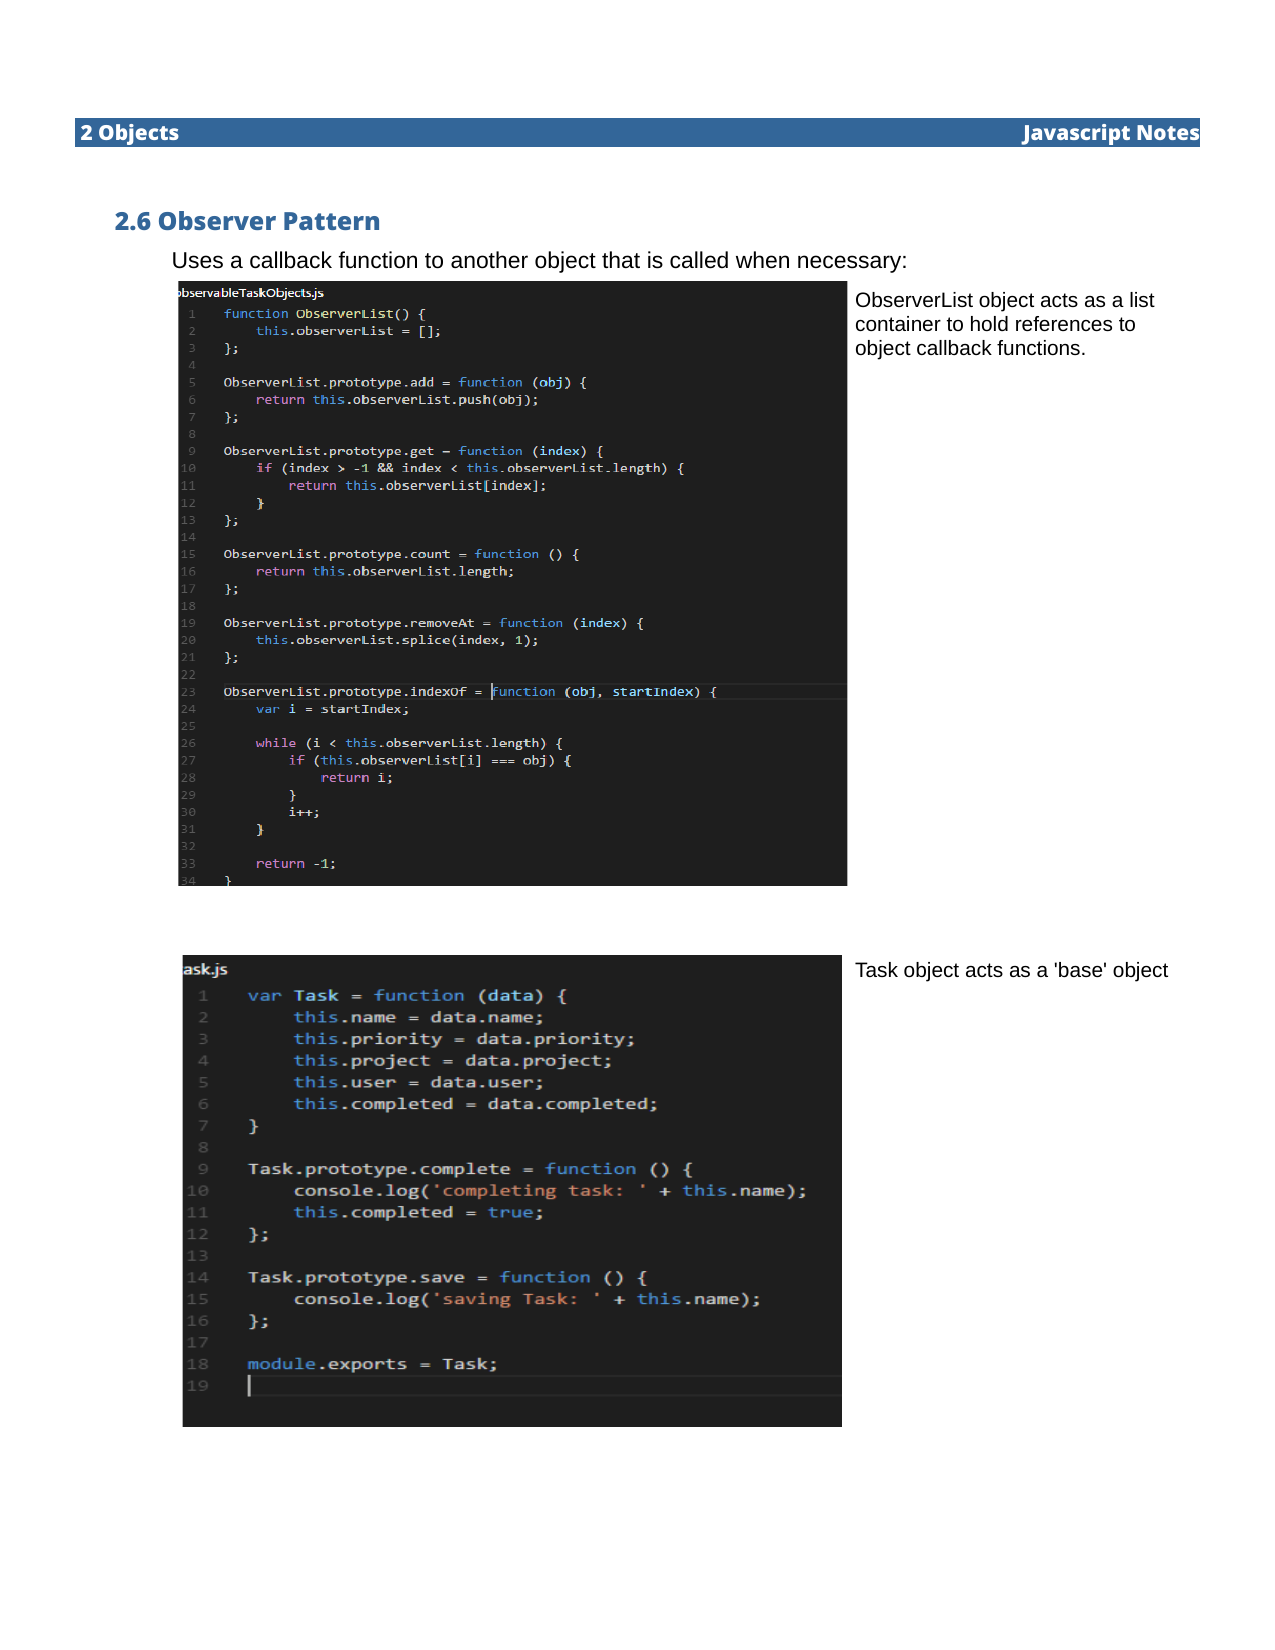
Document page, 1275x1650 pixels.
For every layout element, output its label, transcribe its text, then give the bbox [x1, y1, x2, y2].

text Uses a callback function to another object that is called when necessary: [170, 247, 1200, 273]
text Task object acts as a 'base' object [855, 958, 1192, 982]
subtitle Observer Pattern [75, 203, 1200, 238]
picture [182, 955, 842, 1199]
picture [178, 281, 848, 886]
text ObserverList object acts as a list container to hold references to object callback functions. [855, 288, 1192, 360]
